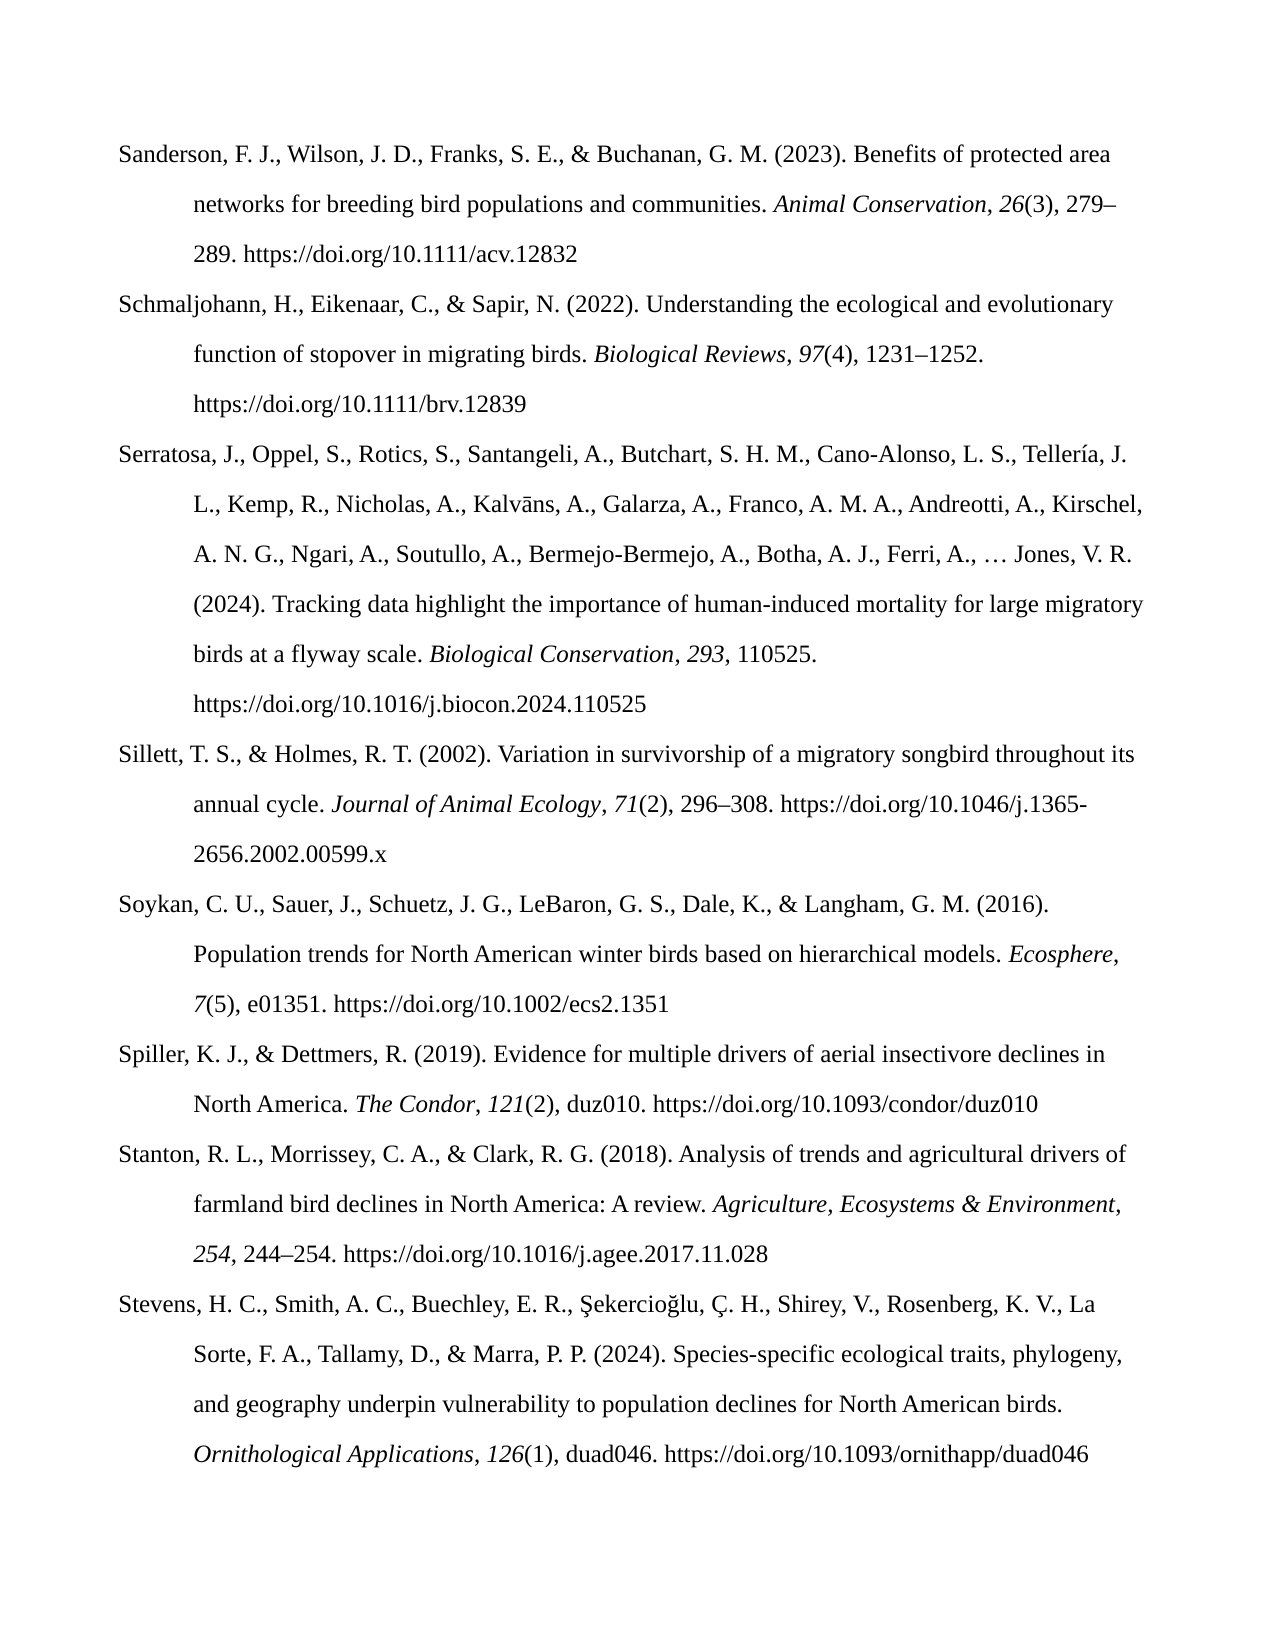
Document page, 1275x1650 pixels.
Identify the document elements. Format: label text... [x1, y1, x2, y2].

text Sillett, T. S., & Holmes, R. T. (2002). Variation in survivorship of a migratory songbird throughout its annual cycle. Journal of Animal Ecology, 71(2), 296–308. https://doi.org/10.1046/j.1365-2656.2002.00599.x [118, 718, 1157, 868]
text Stanton, R. L., Morrissey, C. A., & Clark, R. G. (2018). Analysis of trends and agricultural drivers of farmland bird declines in North America: A review. Agriculture, Ecosystems & Environment, 254, 244–254. https://doi.org/10.1016/j.agee.2017.11.028 [118, 1118, 1157, 1268]
text Serratosa, J., Oppel, S., Rotics, S., Santangeli, A., Butchart, S. H. M., Cano-Alonso, L. S., Tellería, J. L., Kemp, R., Nicholas, A., Kalvāns, A., Galarza, A., Franco, A. M. A., Andreotti, A., Kirschel, A. N. G., Ngari, A., Soutullo, A., Bermejo-Bermejo, A., Botha, A. J., Ferri, A., … Jones, V. R. (2024). Tracking data highlight the importance of human-induced mortality for large migratory birds at a flyway scale. Biological Conservation, 293, 110525. https://doi.org/10.1016/j.biocon.2024.110525 [118, 418, 1157, 718]
text Spiller, K. J., & Dettmers, R. (2019). Evidence for multiple drivers of aerial insectivore declines in North America. The Condor, 121(2), duz010. https://doi.org/10.1093/condor/duz010 [118, 1018, 1157, 1118]
text Soykan, C. U., Sauer, J., Schuetz, J. G., LeBaron, G. S., Dale, K., & Langham, G. M. (2016). Population trends for North American winter birds based on hierarchical models. Ecosphere, 7(5), e01351. https://doi.org/10.1002/ecs2.1351 [118, 868, 1157, 1018]
text Schmaljohann, H., Eikenaar, C., & Sapir, N. (2022). Understanding the ecological and evolutionary function of stopover in migrating birds. Biological Reviews, 97(4), 1231–1252. https://doi.org/10.1111/brv.12839 [118, 268, 1157, 418]
text Stevens, H. C., Smith, A. C., Buechley, E. R., Şekercioğlu, Ç. H., Shirey, V., Rosenberg, K. V., La Sorte, F. A., Tallamy, D., & Marra, P. P. (2024). Species-specific ecological traits, phylogeny, and geography underpin vulnerability to population declines for North American birds. Ornithological Applications, 126(1), duad046. https://doi.org/10.1093/ornithapp/duad046 [118, 1268, 1157, 1468]
text Sanderson, F. J., Wilson, J. D., Franks, S. E., & Buchanan, G. M. (2023). Benefits of protected area networks for breeding bird populations and communities. Animal Conservation, 26(3), 279–289. https://doi.org/10.1111/acv.12832 [118, 118, 1157, 268]
